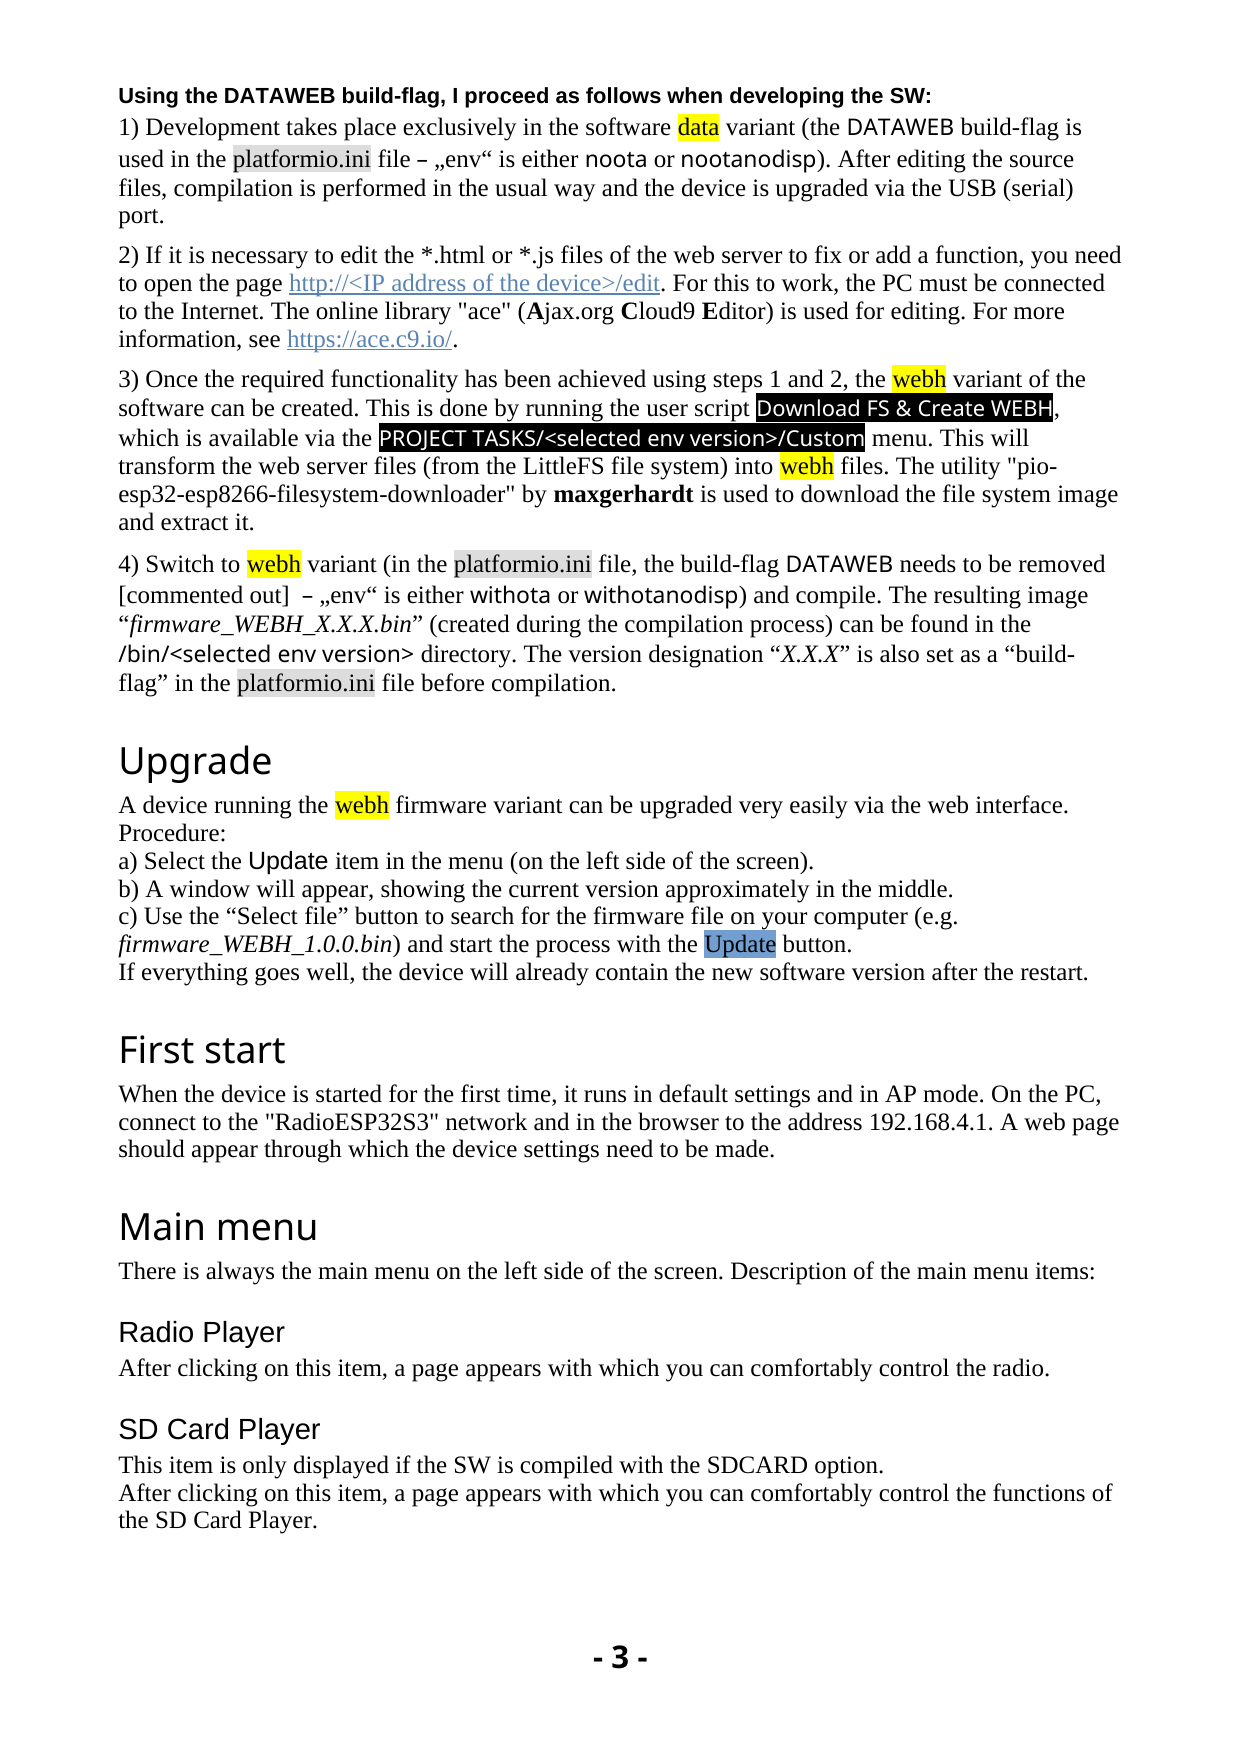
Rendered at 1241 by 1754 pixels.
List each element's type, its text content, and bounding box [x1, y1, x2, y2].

subtitle Upgrade [118, 734, 1122, 785]
text 2) If it is necessary to edit the *.html or *.js files of the web server to fix or add a function, you need to open the page http://<IP address of the device>/edit. For this to work, the PC must be connected to the Internet. The online library "ace" (Ajax.org Cloud9 Editor) is used for editing. For more information, see https://ace.c9.io/. [118, 242, 1122, 352]
text After clicking on this item, a page appears with which you can comfortably control the functions of the SD Card Player. [118, 1479, 1122, 1534]
subtitle Radio Player [118, 1316, 1122, 1348]
text There is always the main menu on the left side of the screen. Description of the main menu items: [118, 1257, 1122, 1285]
text 4) Switch to webh variant (in the platformio.ini file, the build-flag DATAWEB needs to be removed [commented out] – „env“ is either withota or withotanodisp) and compile. The resulting image “firmware_WEBH_X.X.X.bin” (created during the compilation process) can be found in the /bin/<selected env version> directory. The version designation “X.X.X” is also set as a “build-flag” in the platformio.ini file before compilation. [118, 548, 1122, 697]
text This item is only displayed if the SW is compiled with the SDCARD option. [118, 1451, 1122, 1479]
text After clicking on this item, a page appears with which you can comfortably control the radio. [118, 1354, 1122, 1382]
subtitle Main menu [118, 1200, 1122, 1251]
text 1) Development takes place exclusively in the software data variant (the DATAWEB build-flag is used in the platformio.ini file – „env“ is either noota or nootanodisp). After editing the source files, compilation is performed in the usual way and the device is upgraded via the USB (serial) port. [118, 111, 1122, 229]
subtitle Using the DATAWEB build-flag, I proceed as follows when developing the SW: [118, 83, 1122, 108]
text A device running the webh firmware variant can be upgraded very easily via the web interface. Procedure: a) Select the Update item in the menu (on the left side of the screen). b) A window will appear, showing the current version approximately in the middle. c) Use the “Select file” button to search for the firmware file on your computer (e.g. firmware_WEBH_1.0.0.bin) and start the process with the Update button. If everything goes well, the device will already contain the new software version after the restart. [118, 791, 1122, 986]
text When the device is started for the first time, it runs in default settings and in AP mode. On the PC, connect to the "RadioESP32S3" network and in the browser to the address 192.168.4.1. A web page should appear through which the device settings need to be made. [118, 1080, 1122, 1163]
text 3) Once the required functionality has been achieved using steps 1 and 2, the webh variant of the software can be created. This is done by running the user script Download FS & Create WEBH, which is available via the PROJECT TASKS/<selected env version>/Custom menu. This will transform the web server files (from the LittleFS file system) into webh files. The utility "pio-esp32-esp8266-filesystem-downloader" by maxgerhardt is used to download the file system image and extract it. [118, 365, 1122, 535]
subtitle First start [118, 1023, 1122, 1074]
subtitle SD Card Player [118, 1413, 1122, 1445]
